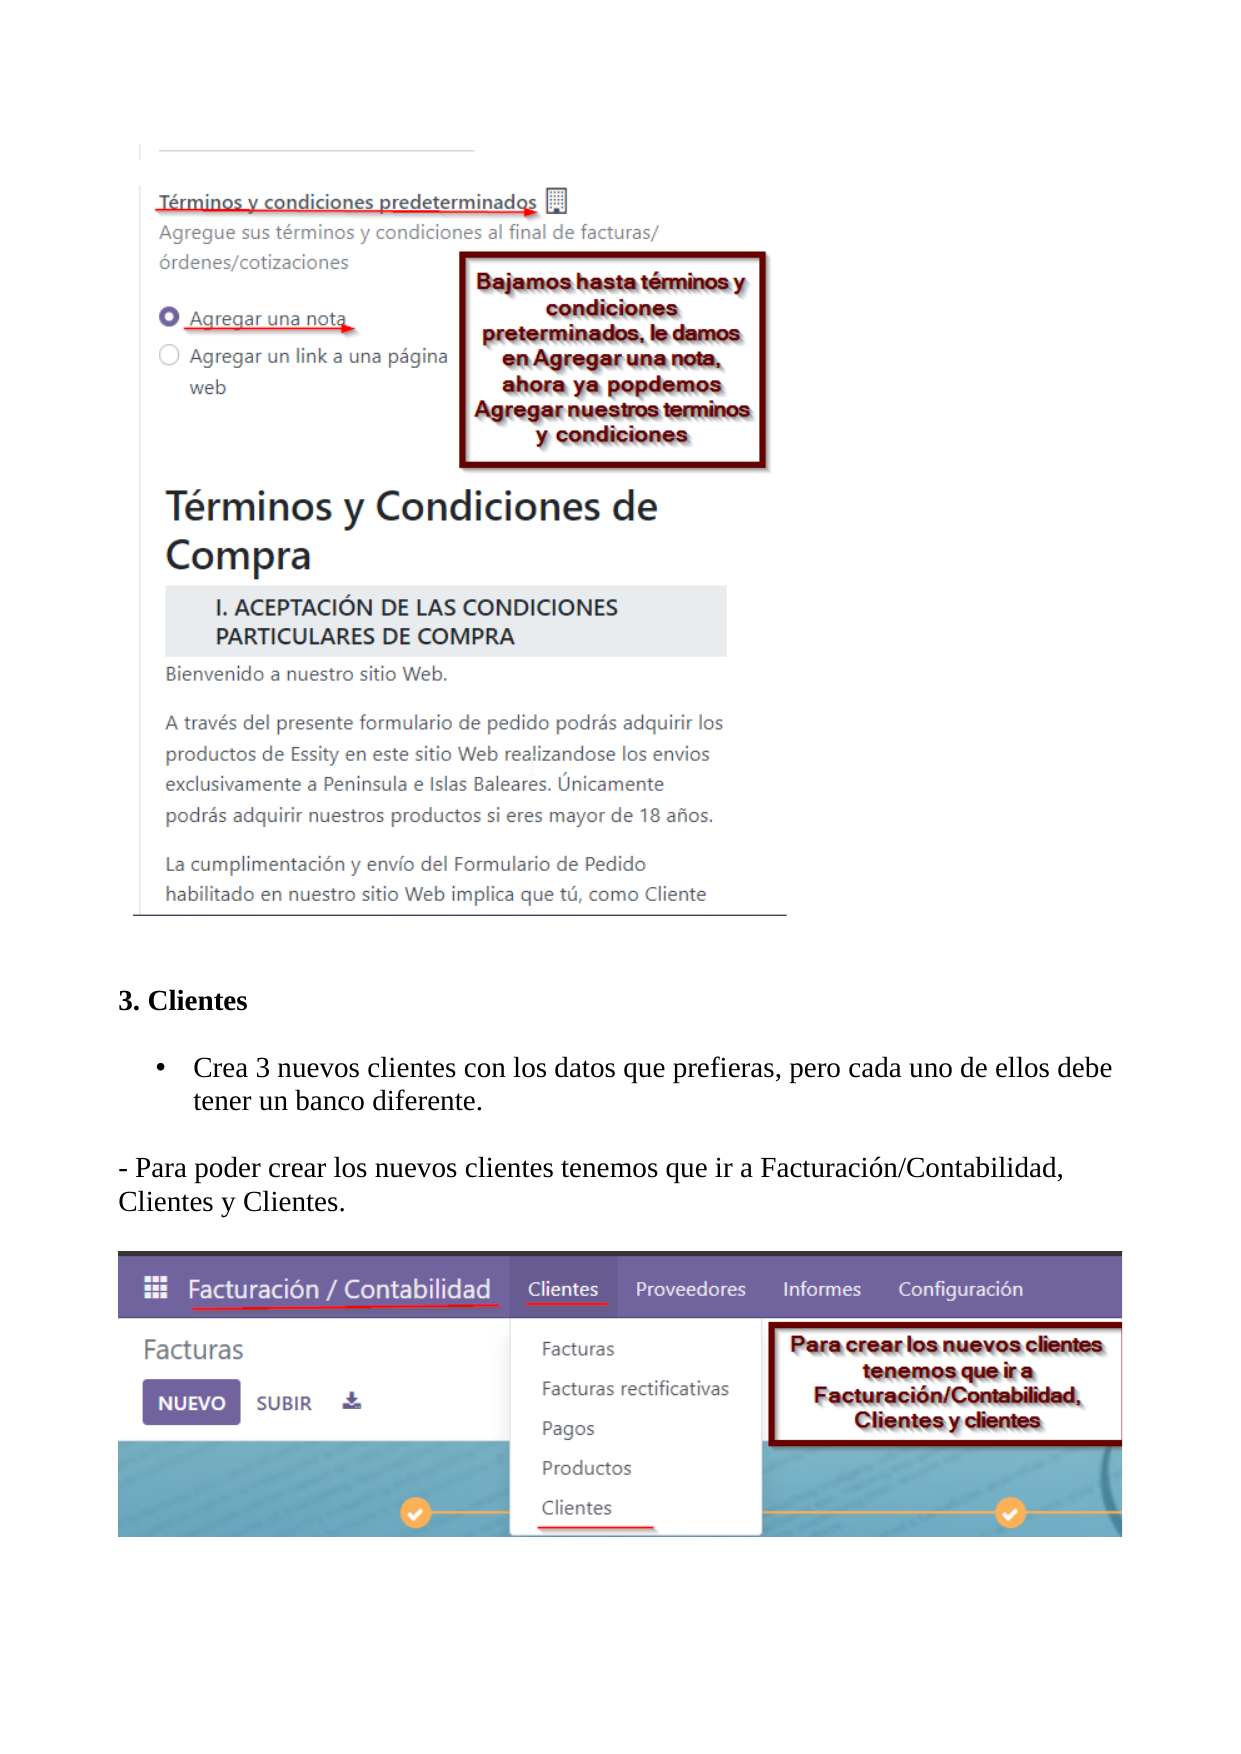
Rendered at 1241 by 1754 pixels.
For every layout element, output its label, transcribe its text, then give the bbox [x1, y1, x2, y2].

list tener un banco diferente. [156, 1083, 1122, 1117]
picture [133, 144, 787, 916]
picture [118, 1251, 1123, 1537]
text - Para poder crear los nuevos clientes tenemos que ir a Facturación/Contabilidad, Clientes y Clientes. [118, 1150, 1122, 1217]
list Crea 3 nuevos clientes con los datos que prefieras, pero cada uno de ellos debe [156, 1050, 1122, 1083]
text 3. Clientes [118, 983, 1122, 1016]
